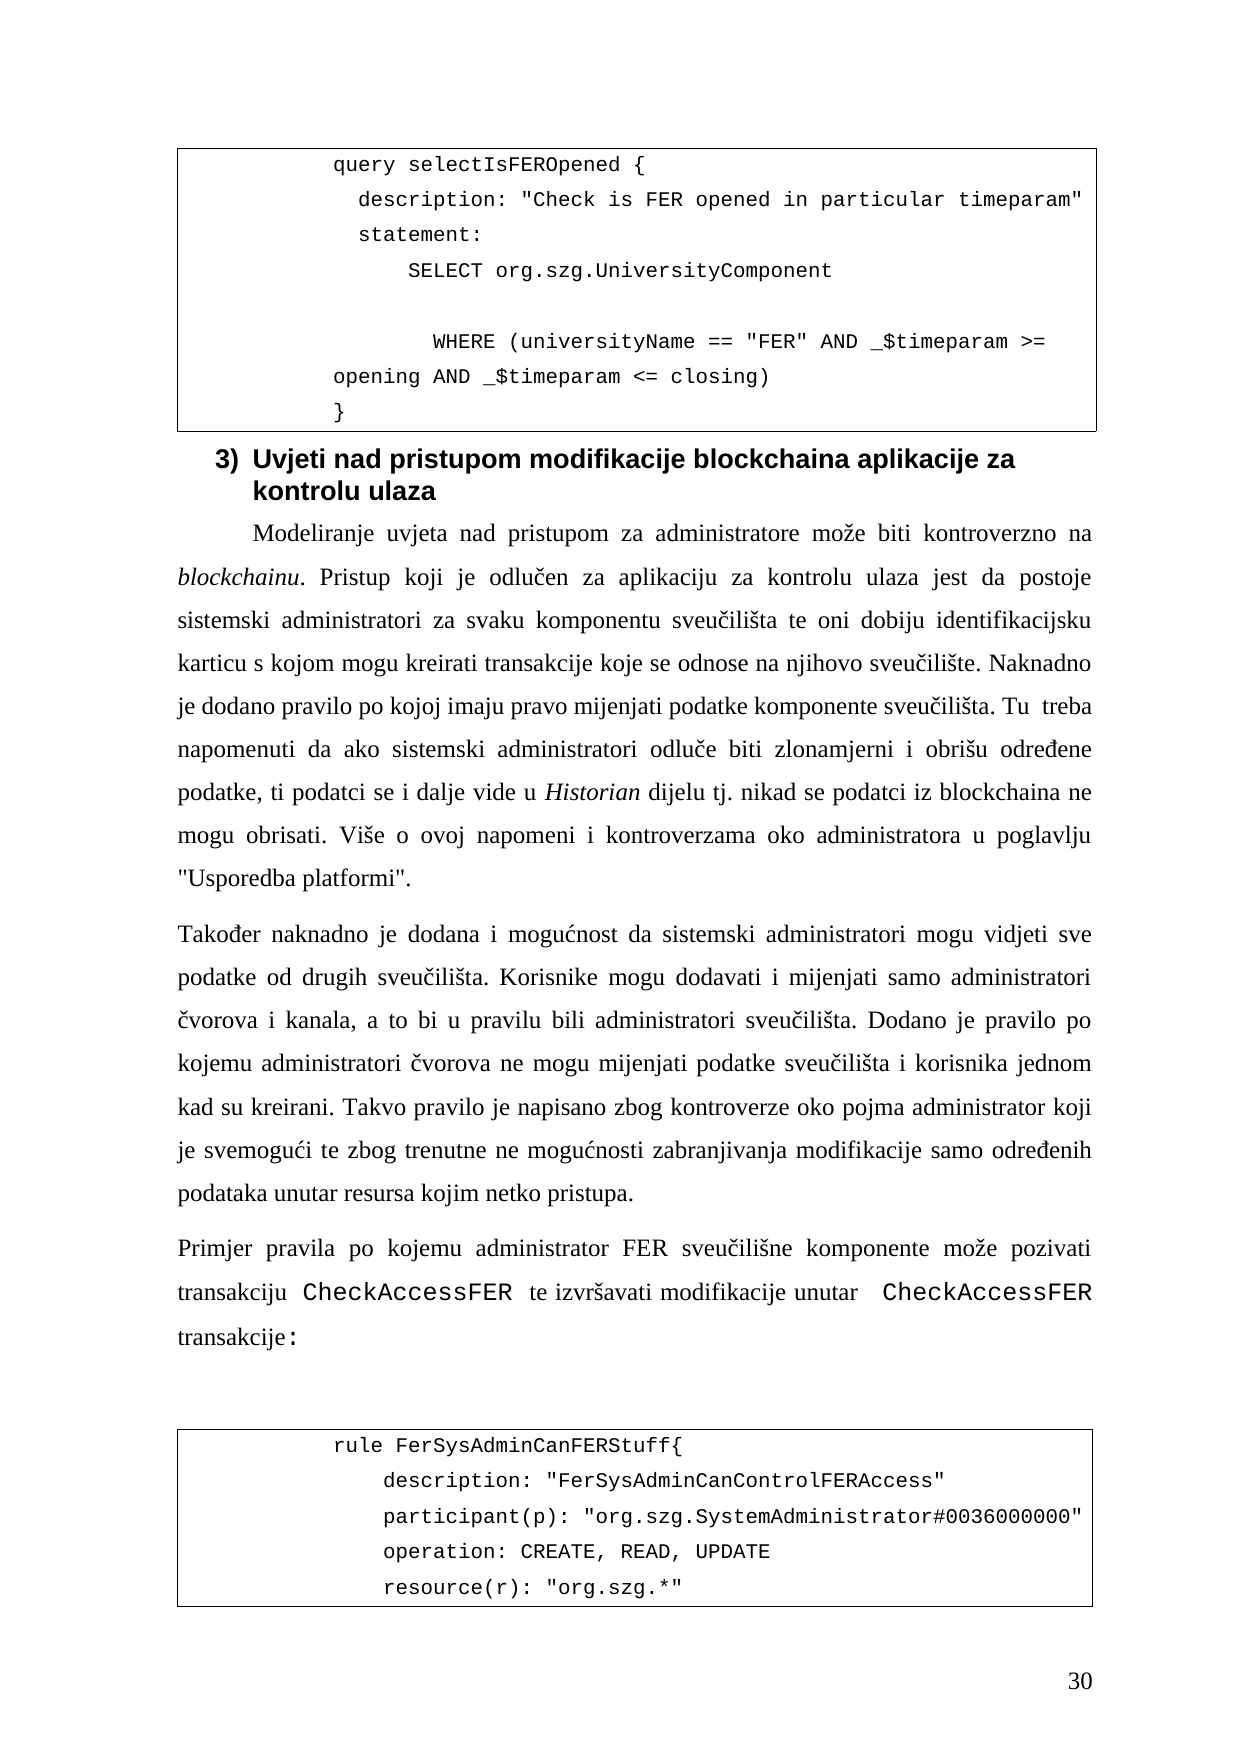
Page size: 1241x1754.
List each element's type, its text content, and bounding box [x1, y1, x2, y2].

text Također naknadno je dodana i mogućnost da sistemski administratori mogu vidjeti sve podatke od drugih sveučilišta. Korisnike mogu dodavati i mijenjati samo administratori čvorova i kanala, a to bi u pravilu bili administratori sveučilišta. Dodano je pravilo po kojemu administratori čvorova ne mogu mijenjati podatke sveučilišta i korisnika jednom kad su kreirani. Takvo pravilo je napisano zbog kontroverze oko pojma administrator koji je svemogući te zbog trenutne ne mogućnosti zabranjivanja modifikacije samo određenih podataka unutar resursa kojim netko pristupa. [177, 919, 1092, 1207]
list Uvjeti nad pristupom modifikacije blockchaina aplikacije za kontrolu ulaza [215, 443, 1092, 506]
table_header rule FerSysAdminCanFERStuff{ description: "FerSysAdminCanControlFERAccess" participant(p): "org.szg.SystemAdministrator#0036000000" operation: CREATE, READ, UPDATE resource(r): "org.szg.*" [178, 1430, 1092, 1606]
text Primjer pravila po kojemu administrator FER sveučilišne komponente može pozivati transakciju CheckAccessFER te izvršavati modifikacije unutar CheckAccessFER transakcije: [177, 1233, 1092, 1353]
table_header query selectIsFEROpened { description: "Check is FER opened in particular timeparam" statement: SELECT org.szg.UniversityComponent WHERE (universityName == "FER" AND _$timeparam >= opening AND _$timeparam <= closing) } [178, 149, 1096, 431]
text Modeliranje uvjeta nad pristupom za administratore može biti kontroverzno na blockchainu. Pristup koji je odlučen za aplikaciju za kontrolu ulaza jest da postoje sistemski administratori za svaku komponentu sveučilišta te oni dobiju identifikacijsku karticu s kojom mogu kreirati transakcije koje se odnose na njihovo sveučilište. Naknadno je dodano pravilo po kojoj imaju pravo mijenjati podatke komponente sveučilišta. Tu treba napomenuti da ako sistemski administratori odluče biti zlonamjerni i obrišu određene podatke, ti podatci se i dalje vide u Historian dijelu tj. nikad se podatci iz blockchaina ne mogu obrisati. Više o ovoj napomeni i kontroverzama oko administratora u poglavlju "Usporedba platformi". [177, 518, 1092, 892]
